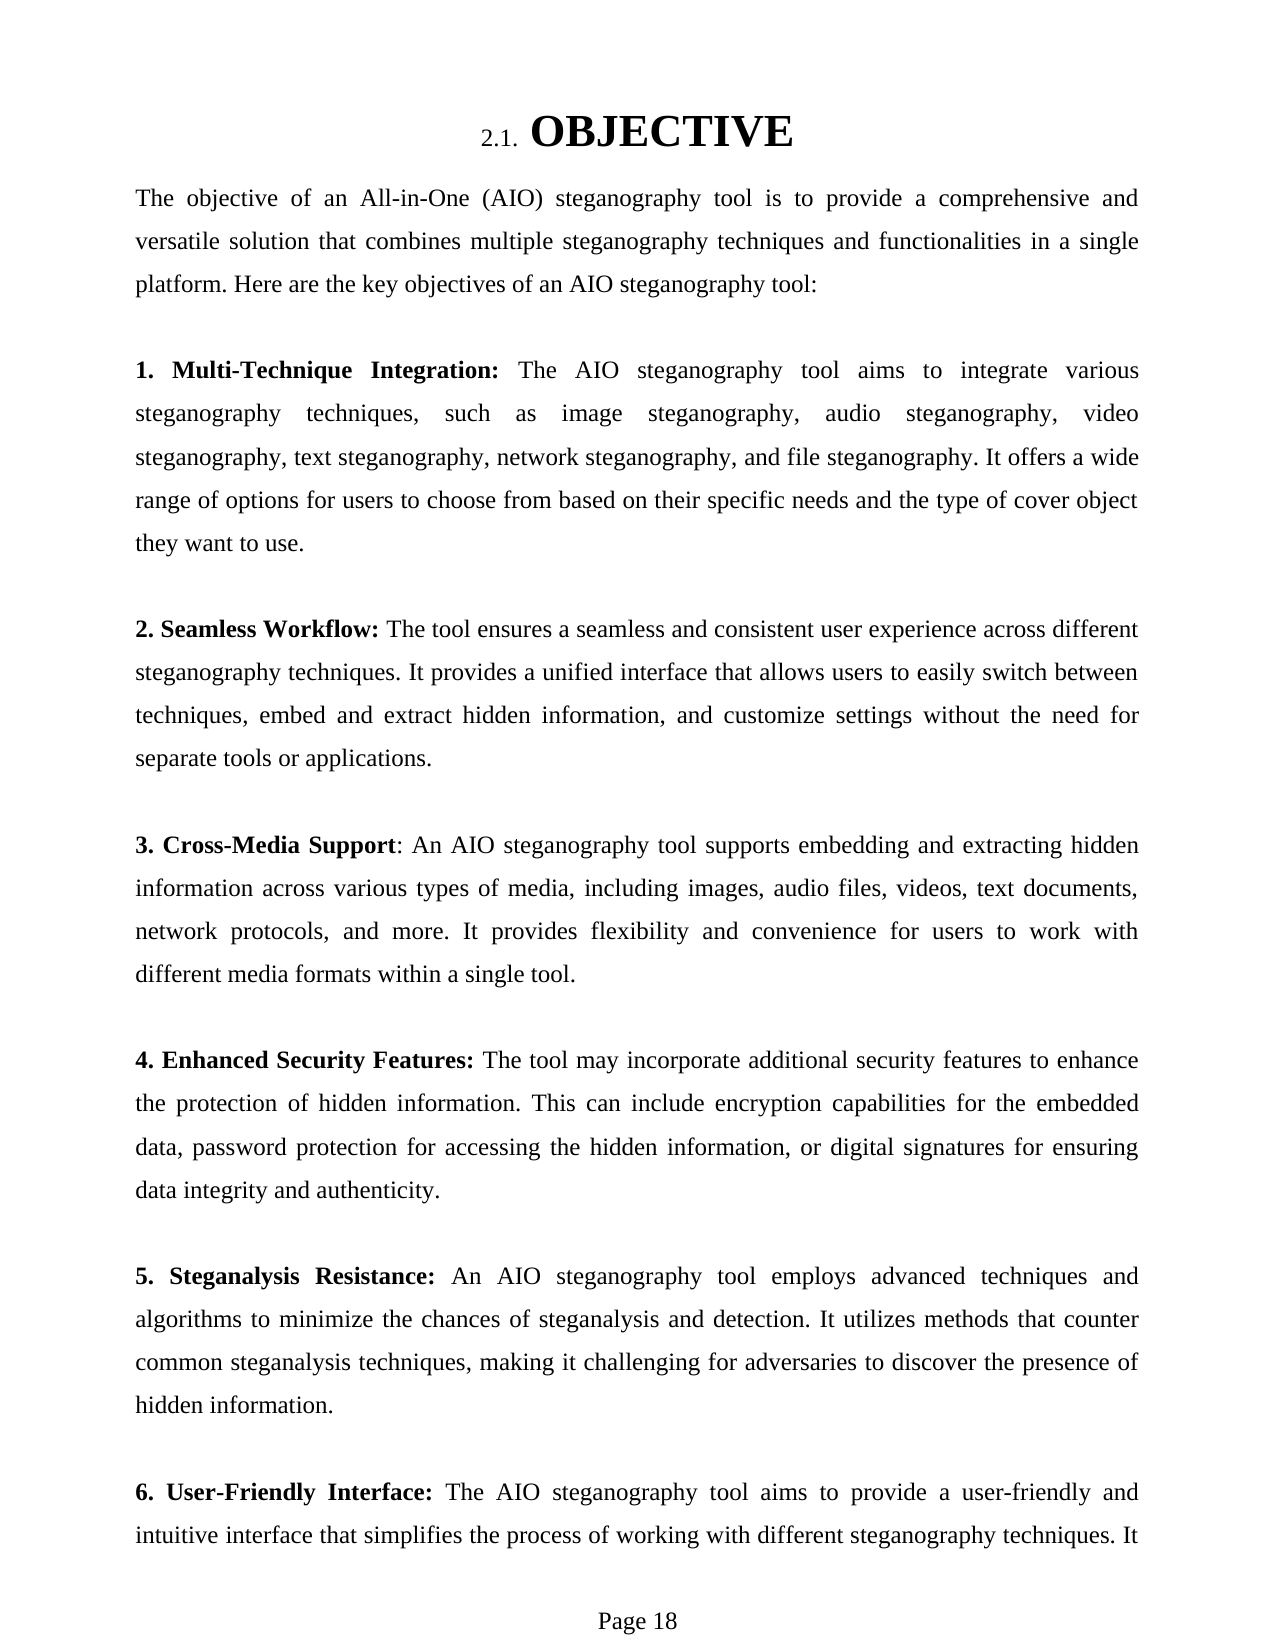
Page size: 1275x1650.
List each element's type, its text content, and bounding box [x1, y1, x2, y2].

list The objective of an All-in-One (AIO) steganography tool is to provide a comprehensive and versatile solution that combines multiple steganography techniques and functionalities in a single platform. Here are the key objectives of an AIO steganography tool: [135, 183, 1140, 298]
list 4. Enhanced Security Features: The tool may incorporate additional security features to enhance the protection of hidden information. This can include encryption capabilities for the embedded data, password protection for accessing the hidden information, or digital signatures for ensuring data integrity and authenticity. [135, 1045, 1140, 1203]
list 3. Cross-Media Support: An AIO steganography tool supports embedding and extracting hidden information across various types of media, including images, audio files, videos, text documents, network protocols, and more. It provides flexibility and convenience for users to work with different media formats within a single tool. [135, 830, 1140, 988]
list 6. User-Friendly Interface: The AIO steganography tool aims to provide a user-friendly and intuitive interface that simplifies the process of working with different steganography techniques. It [135, 1477, 1140, 1548]
list 2.1. OBJECTIVE [135, 104, 1140, 156]
list 5. Steganalysis Resistance: An AIO steganography tool employs advanced techniques and algorithms to minimize the chances of steganalysis and detection. It utilizes methods that counter common steganalysis techniques, making it challenging for adversaries to discover the presence of hidden information. [135, 1261, 1140, 1419]
list 2. Seamless Workflow: The tool ensures a seamless and consistent user experience across different steganography techniques. It provides a unified interface that allows users to easily switch between techniques, embed and extract hidden information, and customize settings without the need for separate tools or applications. [135, 614, 1140, 772]
list 1. Multi-Technique Integration: The AIO steganography tool aims to integrate various steganography techniques, such as image steganography, audio steganography, video steganography, text steganography, network steganography, and file steganography. It offers a wide range of options for users to choose from based on their specific needs and the type of cover object they want to use. [135, 355, 1140, 557]
